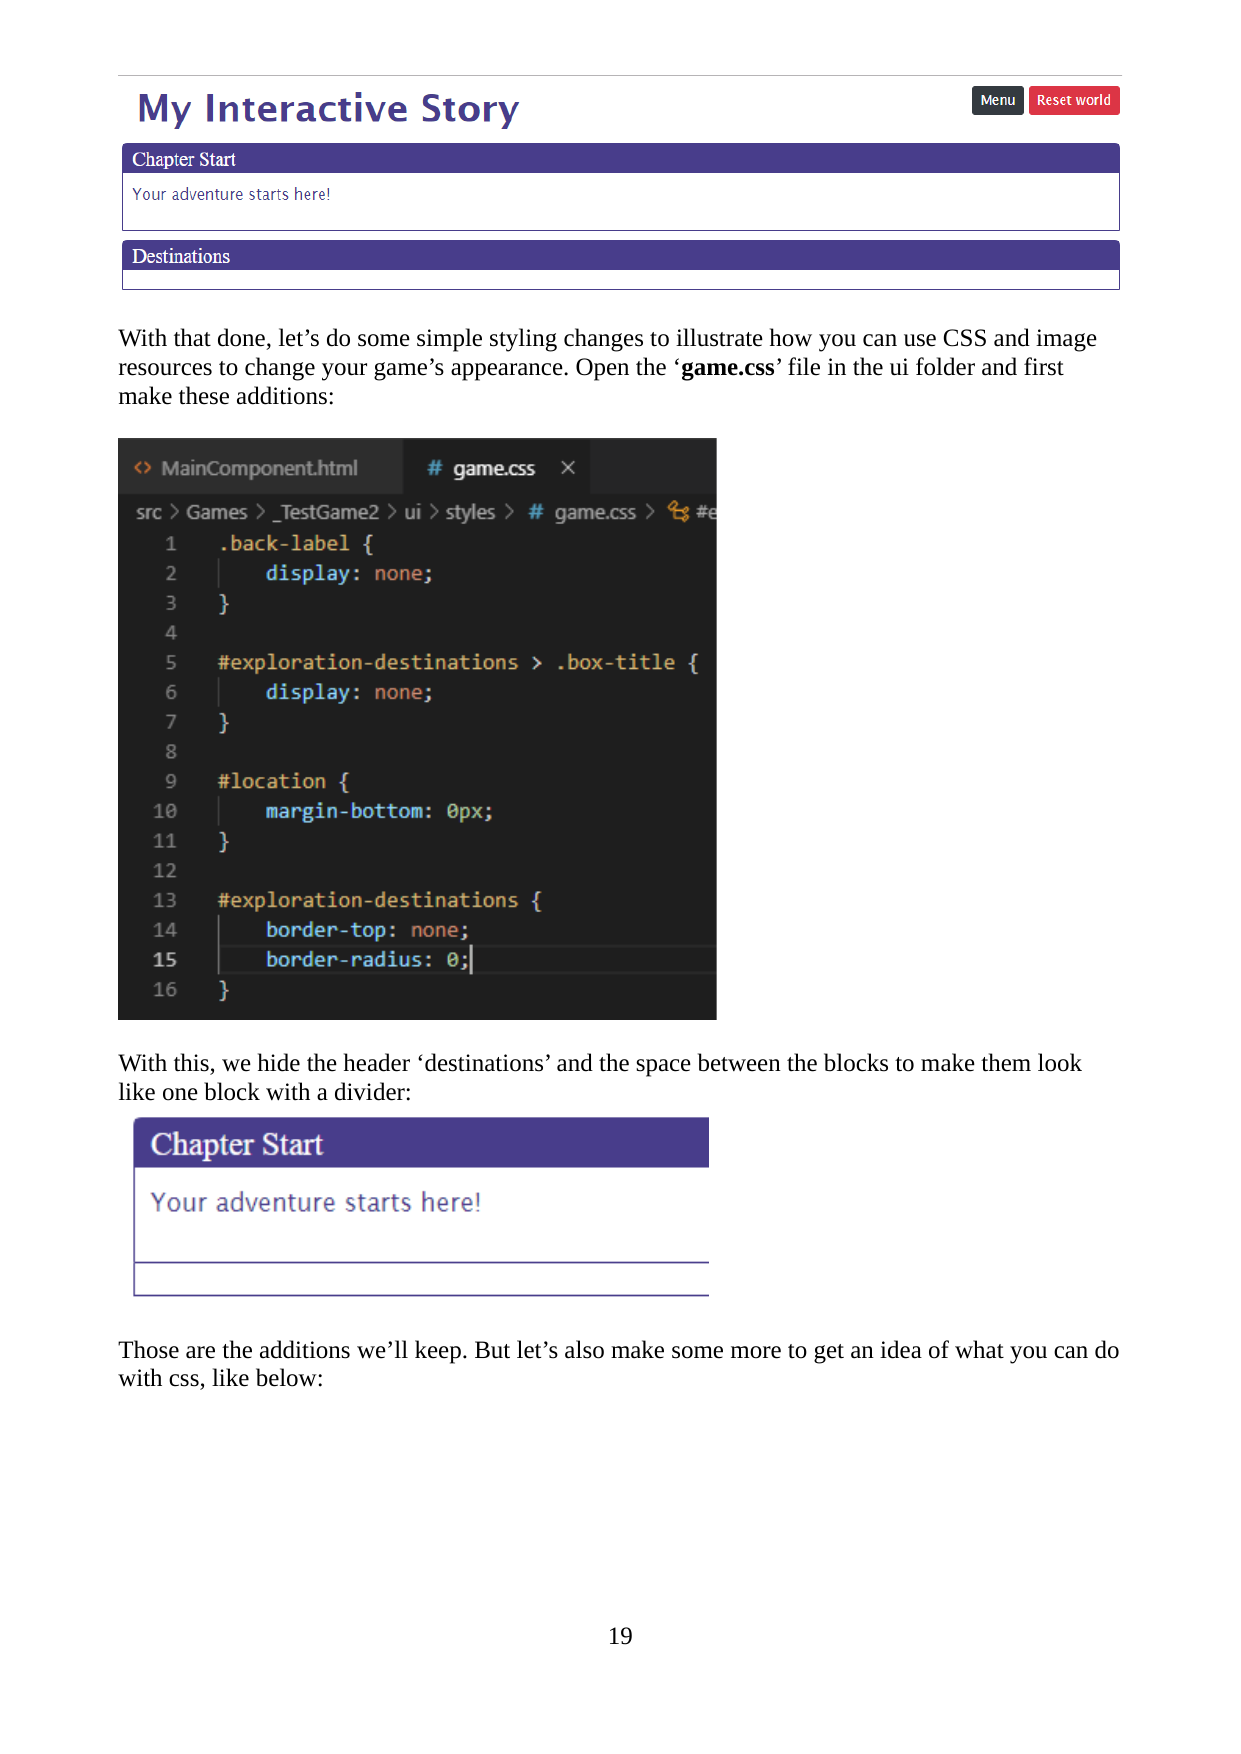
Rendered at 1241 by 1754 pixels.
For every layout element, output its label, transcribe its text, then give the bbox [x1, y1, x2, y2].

text With that done, let’s do some simple styling changes to illustrate how you can use CSS and image resources to change your game’s appearance. Open the ‘game.css’ file in the ui folder and first make these additions: [118, 323, 1122, 410]
text Those are the additions we’ll keep. But let’s also make some more to get an idea of what you can do with css, like below: [118, 1335, 1122, 1392]
text With this, we hide the header ‘destinations’ and the space between the blocks to make them look like one block with a divider: [118, 1048, 1122, 1106]
